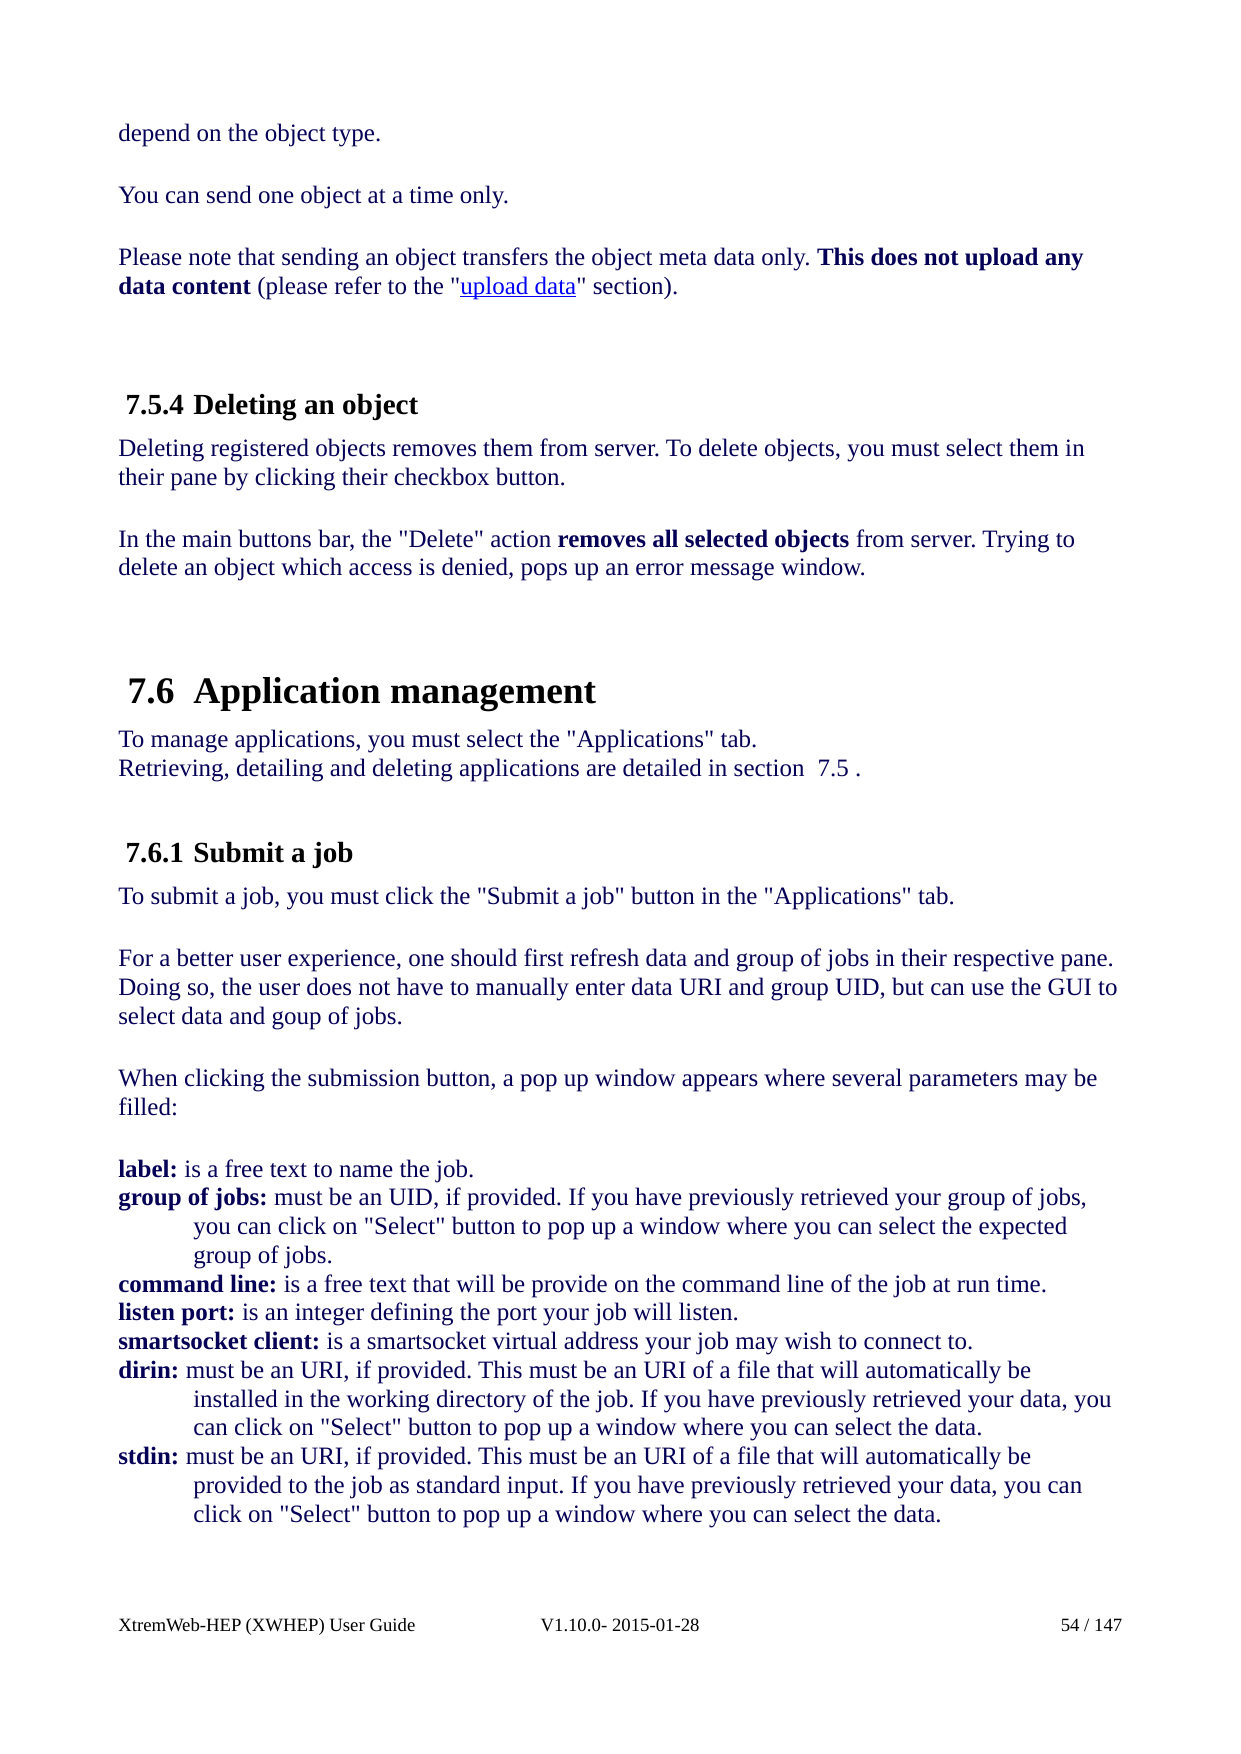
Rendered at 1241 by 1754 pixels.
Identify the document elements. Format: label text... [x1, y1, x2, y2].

text When clicking the submission button, a pop up window appears where several parameters may be filled: [118, 1063, 1122, 1120]
text group of jobs: must be an UID, if provided. If you have previously retrieved your group of jobs, you can click on "Select" button to pop up a window where you can select the expected group of jobs. [118, 1182, 1122, 1269]
text In the main buttons bar, the "Delete" action removes all selected objects from server. Trying to delete an object which access is denied, pops up an error message window. [118, 524, 1122, 581]
text stdin: must be an URI, if provided. This must be an URI of a file that will automatically be provided to the job as standard input. If you have previously retrieved your data, you can click on "Select" button to pop up a window where you can select the data. [118, 1441, 1122, 1527]
text For a better user experience, one should first refresh data and group of jobs in their respective pane. Doing so, the user does not have to manually enter data URI and group UID, but can use the GUI to select data and goup of jobs. [118, 943, 1122, 1029]
text You can send one object at a time only. [118, 180, 1122, 209]
text label: is a free text to name the job. [118, 1154, 1122, 1182]
text To submit a job, you must click the "Submit a job" button in the "Applications" tab. [118, 881, 1122, 910]
text Retrieving, detailing and deleting applications are detailed in section 7.5. [118, 753, 1122, 781]
subtitle Deleting an object [118, 387, 1122, 420]
text smartsocket client: is a smartsocket virtual address your job may wish to connect to. [118, 1326, 1122, 1355]
text To manage applications, you must select the "Applications" tab. [118, 724, 1122, 753]
text command line: is a free text that will be provide on the command line of the job at run time. [118, 1269, 1122, 1297]
subtitle Submit a job [118, 835, 1122, 869]
text Deleting registered objects removes them from server. To delete objects, you must select them in their pane by clicking their checkbox button. [118, 433, 1122, 490]
text Please note that sending an object transfers the object meta data only. This does not upload any data content (please refer to the "upload data" section). [118, 242, 1122, 300]
text dirin: must be an URI, if provided. This must be an URI of a file that will automatically be installed in the working directory of the job. If you have previously retrieved your data, you can click on "Select" button to pop up a window where you can select the data. [118, 1355, 1122, 1441]
text listen port: is an integer defining the port your job will listen. [118, 1297, 1122, 1326]
subtitle Application management [118, 668, 1122, 711]
text depend on the object type. [118, 118, 1122, 147]
